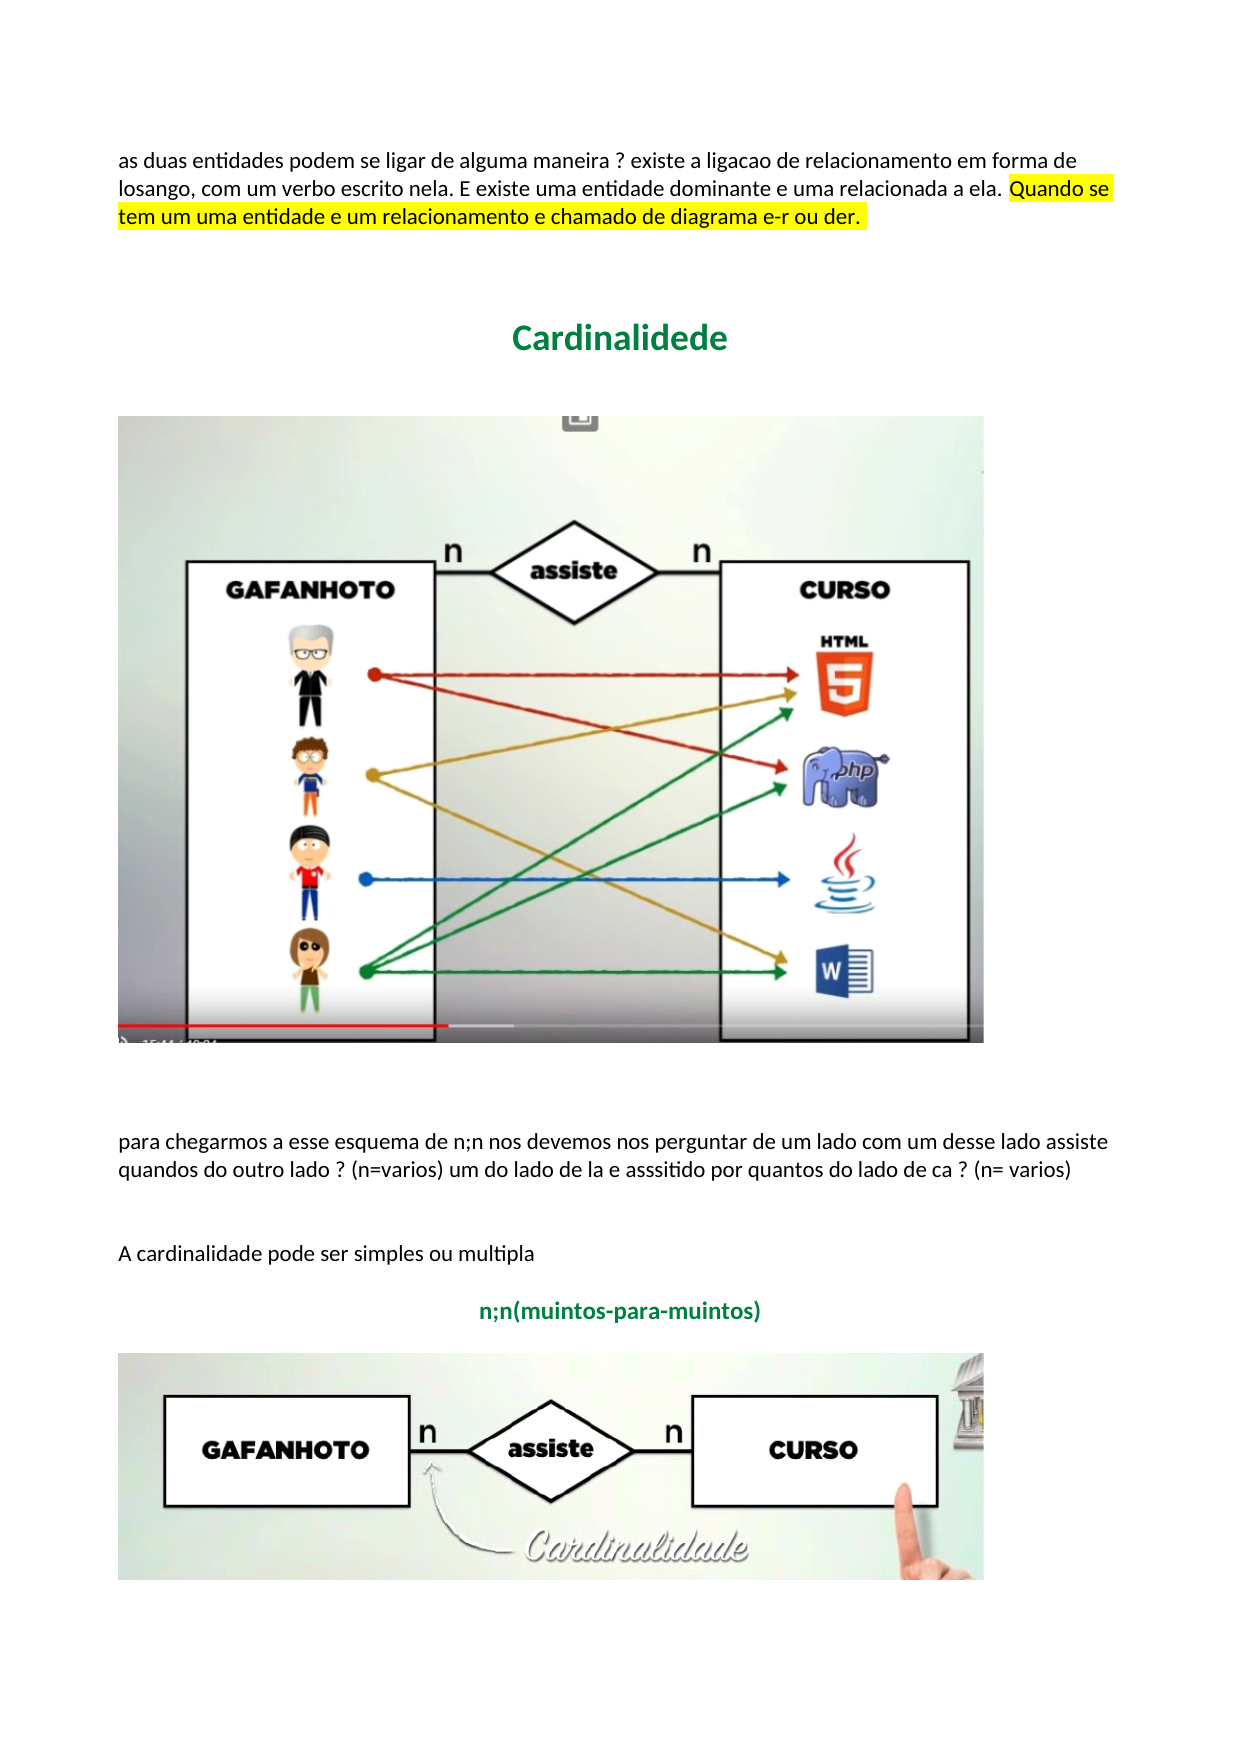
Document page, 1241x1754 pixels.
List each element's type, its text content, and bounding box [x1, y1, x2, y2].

text as duas entidades podem se ligar de alguma maneira ? existe a ligacao de relacionamento em forma de losango, com um verbo escrito nela. E existe uma entidade dominante e uma relacionada a ela. Quando se tem um uma entidade e um relacionamento e chamado de diagrama e-r ou der. [118, 146, 1122, 230]
text n;n(muintos-para-muintos) [118, 1295, 1122, 1325]
text Cardinalidede [118, 314, 1122, 360]
text A cardinalidade pode ser simples ou multipla [118, 1239, 1122, 1267]
text para chegarmos a esse esquema de n;n nos devemos nos perguntar de um lado com um desse lado assiste quandos do outro lado ? (n=varios) um do lado de la e asssitido por quantos do lado de ca ? (n= varios) [118, 1127, 1122, 1183]
